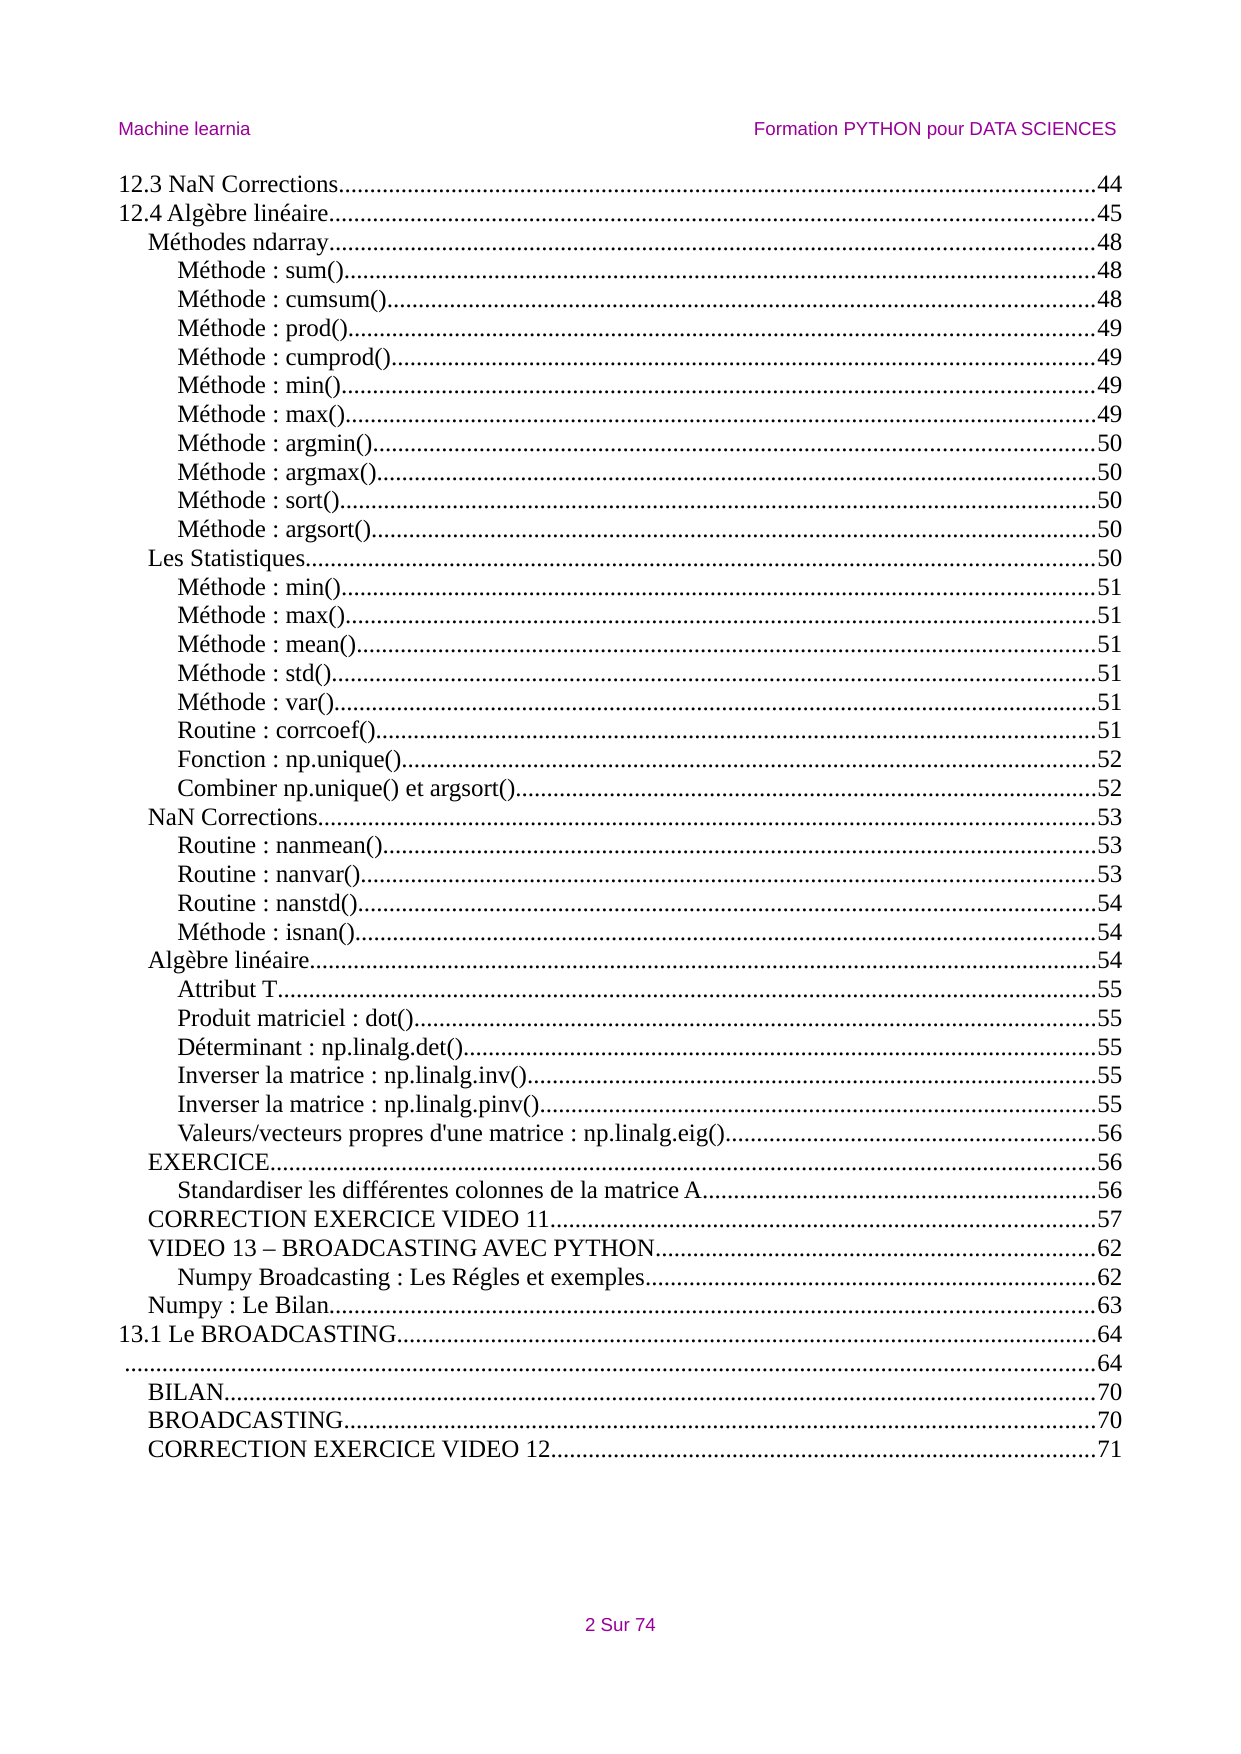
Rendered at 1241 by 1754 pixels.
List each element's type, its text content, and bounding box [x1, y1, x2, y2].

text 64 [118, 1348, 1122, 1377]
text Méthode : mean() 51 [177, 629, 1122, 658]
text Méthode : min() 49 [177, 370, 1122, 399]
text Méthode : argmax() 50 [177, 457, 1122, 485]
text Méthodes ndarray 48 [148, 227, 1122, 255]
text BROADCASTING 70 [148, 1405, 1122, 1434]
text Valeurs/vecteurs propres d'une matrice : np.linalg.eig() 56 [177, 1118, 1122, 1147]
text EXERCICE 56 [148, 1147, 1122, 1175]
text 13.1 Le BROADCASTING 64 [118, 1319, 1122, 1348]
text Algèbre linéaire 54 [148, 945, 1122, 974]
text VIDEO 13 – BROADCASTING AVEC PYTHON 62 [148, 1233, 1122, 1262]
text Routine : corrcoef() 51 [177, 715, 1122, 744]
text Inverser la matrice : np.linalg.pinv() 55 [177, 1089, 1122, 1118]
text Méthode : isnan() 54 [177, 917, 1122, 945]
text Méthode : prod() 49 [177, 313, 1122, 342]
text Fonction : np.unique() 52 [177, 744, 1122, 773]
text Méthode : sort() 50 [177, 485, 1122, 514]
text Routine : nanvar() 53 [177, 859, 1122, 888]
text Méthode : std() 51 [177, 658, 1122, 687]
text Les Statistiques 50 [148, 543, 1122, 572]
text Déterminant : np.linalg.det() 55 [177, 1032, 1122, 1060]
text Méthode : max() 49 [177, 399, 1122, 428]
text Méthode : min() 51 [177, 572, 1122, 600]
text Numpy : Le Bilan 63 [148, 1290, 1122, 1319]
text Attribut T 55 [177, 974, 1122, 1003]
text Méthode : cumprod() 49 [177, 342, 1122, 370]
text CORRECTION EXERCICE VIDEO 12 71 [148, 1434, 1122, 1463]
text Méthode : var() 51 [177, 687, 1122, 715]
text BILAN 70 [148, 1377, 1122, 1405]
text Standardiser les différentes colonnes de la matrice A. 56 [177, 1175, 1122, 1204]
text Combiner np.unique() et argsort() 52 [177, 773, 1122, 802]
text Méthode : argmin() 50 [177, 428, 1122, 457]
text Numpy Broadcasting : Les Régles et exemples 62 [177, 1262, 1122, 1290]
text Méthode : cumsum() 48 [177, 284, 1122, 313]
text Méthode : sum() 48 [177, 255, 1122, 284]
text Méthode : max() 51 [177, 600, 1122, 629]
text NaN Corrections 53 [148, 802, 1122, 830]
text Routine : nanmean() 53 [177, 830, 1122, 859]
text CORRECTION EXERCICE VIDEO 11 57 [148, 1204, 1122, 1233]
text 12.3 NaN Corrections 44 [118, 169, 1122, 198]
text Produit matriciel : dot() 55 [177, 1003, 1122, 1032]
text Méthode : argsort() 50 [177, 514, 1122, 543]
text Inverser la matrice : np.linalg.inv() 55 [177, 1060, 1122, 1089]
text Routine : nanstd() 54 [177, 888, 1122, 917]
text 12.4 Algèbre linéaire 45 [118, 198, 1122, 227]
